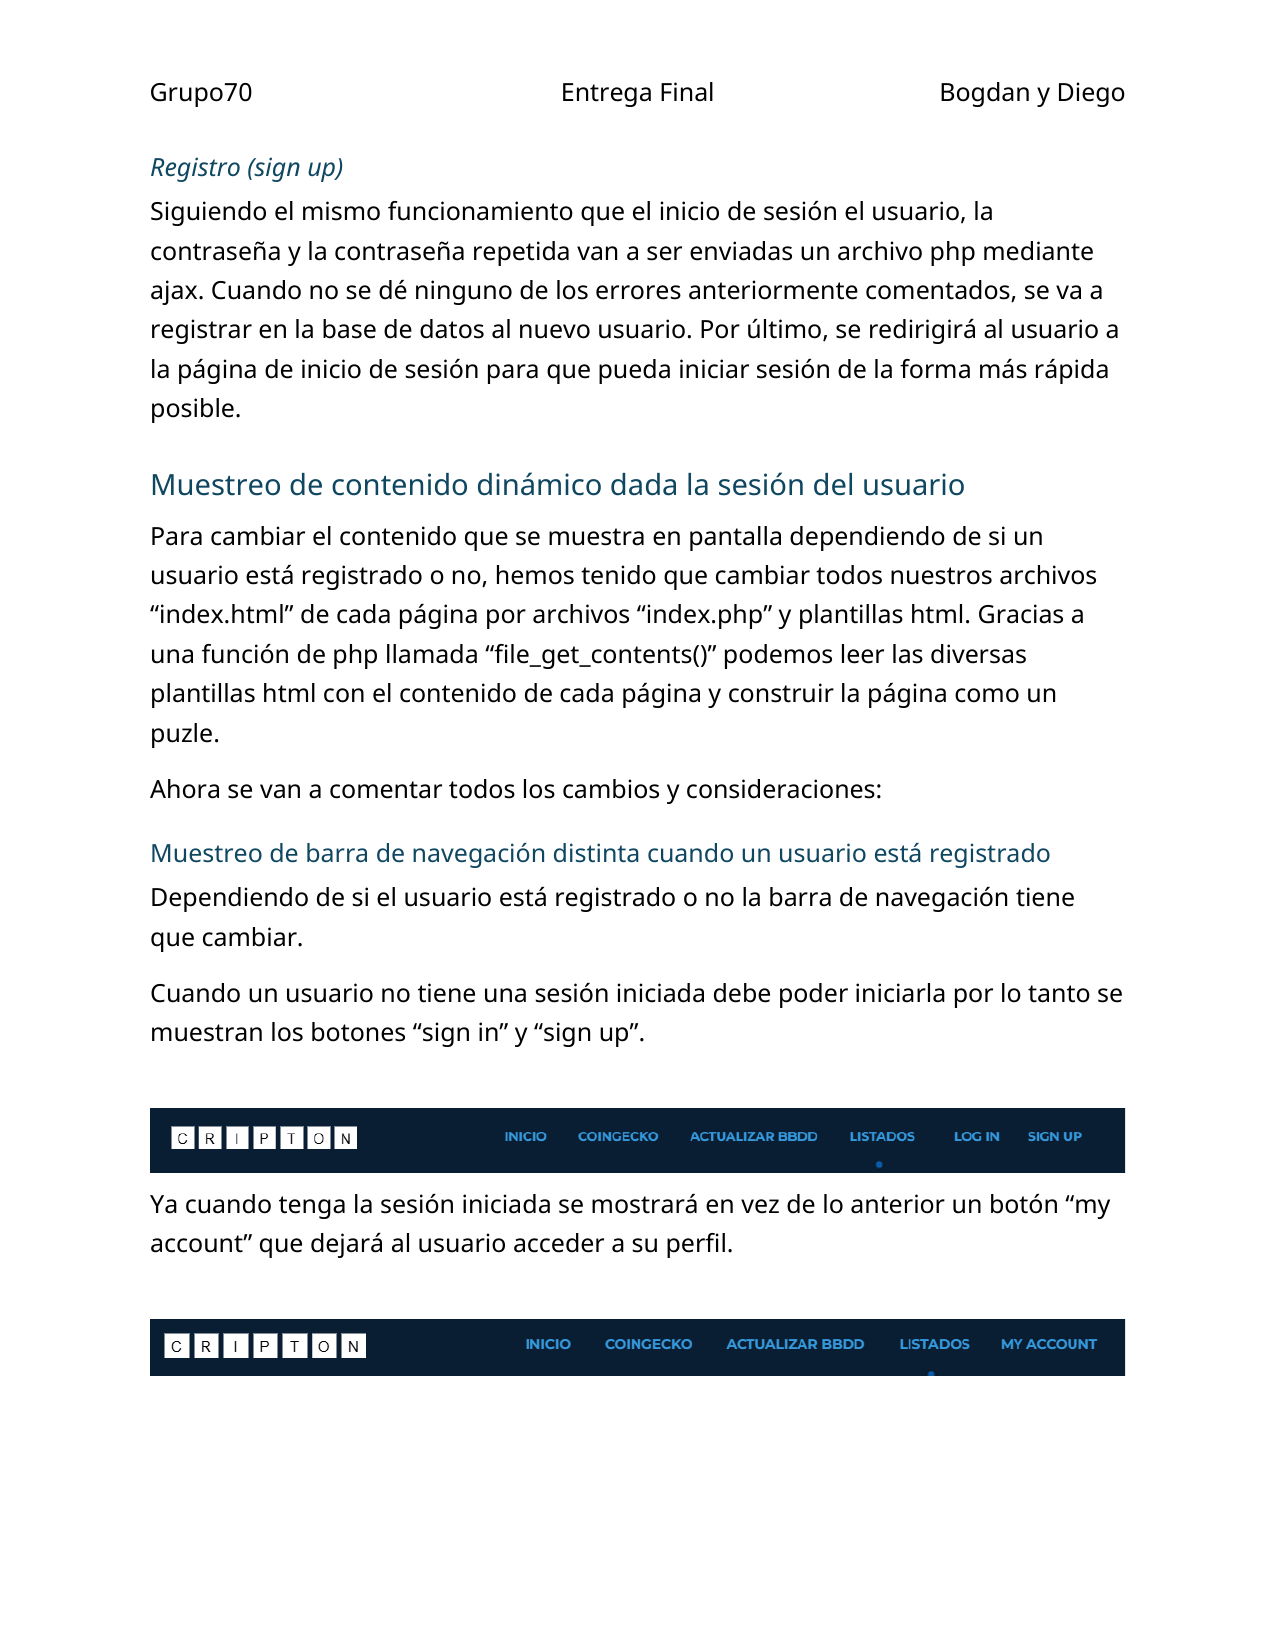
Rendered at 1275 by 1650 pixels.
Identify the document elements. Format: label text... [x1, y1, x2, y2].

text Cuando un usuario no tiene una sesión iniciada debe poder iniciarla por lo tanto se muestran los botones “sign in” y “sign up”. [150, 975, 1125, 1049]
text Dependiendo de si el usuario está registrado o no la barra de navegación tiene que cambiar. [150, 880, 1125, 953]
text Ahora se van a comentar todos los cambios y consideraciones: [150, 772, 1125, 806]
subtitle Muestreo de barra de navegación distinta cuando un usuario está registrado [150, 836, 1125, 870]
subtitle Registro (sign up) [150, 150, 1125, 184]
text Para cambiar el contenido que se muestra en pantalla dependiendo de si un usuario está registrado o no, hemos tenido que cambiar todos nuestros archivos “index.html” de cada página por archivos “index.php” y plantillas html. Gracias a una función de php llamada “file_get_contents()” podemos leer las diversas plantillas html con el contenido de cada página y construir la página como un puzle. [150, 518, 1125, 749]
text Siguiendo el mismo funcionamiento que el inicio de sesión el usuario, la contraseña y la contraseña repetida van a ser enviadas un archivo php mediante ajax. Cuando no se dé ninguno de los errores anteriormente comentados, se va a registrar en la base de datos al nuevo usuario. Por último, se redirigirá al usuario a la página de inicio de sesión para que pueda iniciar sesión de la forma más rápida posible. [150, 194, 1125, 425]
text Ya cuando tenga la sesión iniciada se mostrará en vez de lo anterior un botón “my account” que dejará al usuario acceder a su perfil. [150, 1186, 1125, 1260]
subtitle Muestreo de contenido dinámico dada la sesión del usuario [150, 464, 1125, 503]
